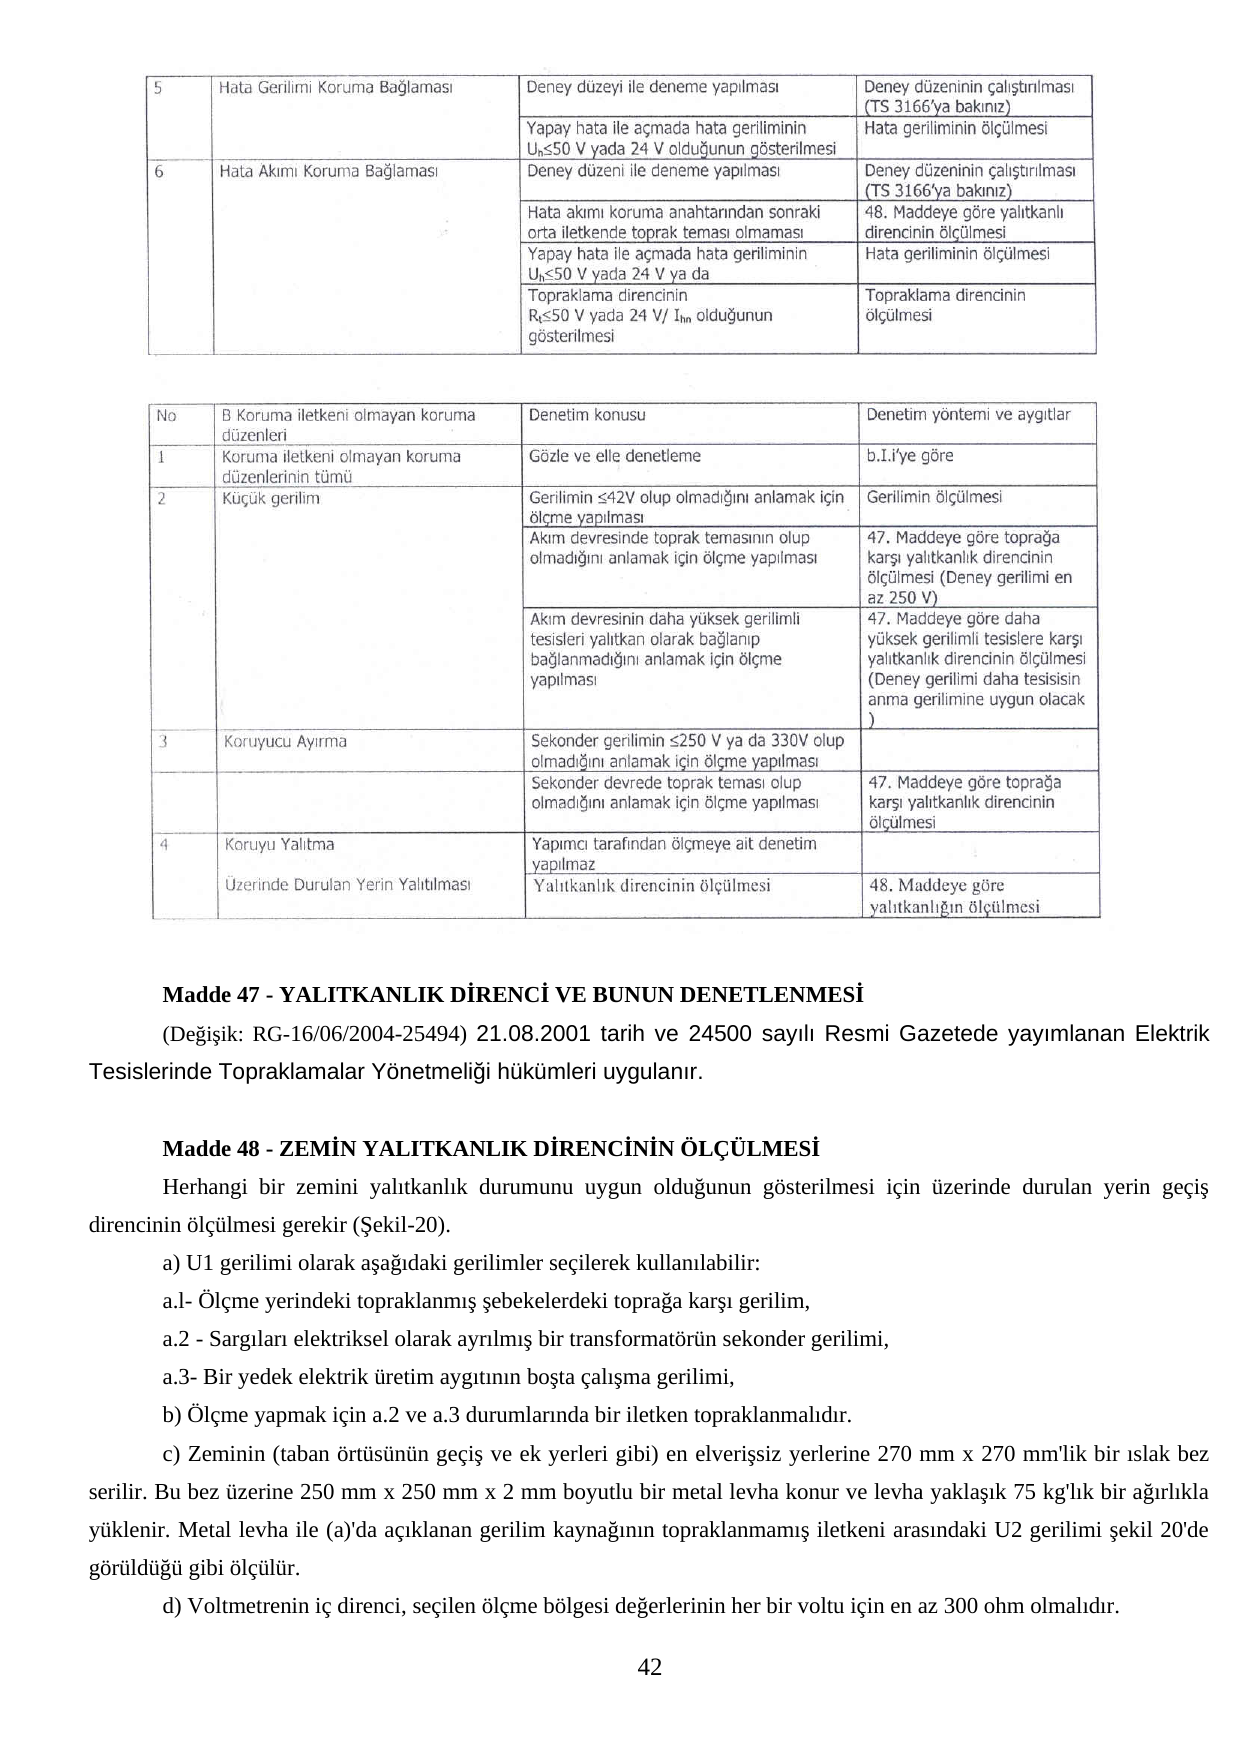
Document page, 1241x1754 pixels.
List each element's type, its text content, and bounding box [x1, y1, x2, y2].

text a.3- Bir yedek elektrik üretim aygıtının boşta çalışma gerilimi, [88, 1364, 1211, 1390]
text d) Voltmetrenin iç direnci, seçilen ölçme bölgesi değerlerinin her bir voltu için en az 300 ohm olmalıdır. [88, 1593, 1211, 1618]
text Herhangi bir zemini yalıtkanlık durumunu uygun olduğunun gösterilmesi için üzerinde durulan yerin geçiş direncinin ölçülmesi gerekir (Şekil-20). [88, 1174, 1211, 1237]
text a.2 - Sargıları elektriksel olarak ayrılmış bir transformatörün sekonder gerilimi, [88, 1326, 1211, 1352]
picture [137, 67, 1115, 934]
text Madde 48 - ZEMİN YALITKANLIK DİRENCİNİN ÖLÇÜLMESİ [88, 1136, 1211, 1161]
text a) U1 gerilimi olarak aşağıdaki gerilimler seçilerek kullanılabilir: [88, 1250, 1211, 1275]
text c) Zeminin (taban örtüsünün geçiş ve ek yerleri gibi) en elverişsiz yerlerine 270 mm x 270 mm'lik bir ıslak bez serilir. Bu bez üzerine 250 mm x 250 mm x 2 mm boyutlu bir metal levha konur ve levha yaklaşık 75 kg'lık bir ağırlıkla yüklenir. Metal levha ile (a)'da açıklanan gerilim kaynağının topraklanmamış iletkeni arasındaki U2 gerilimi şekil 20'de görüldüğü gibi ölçülür. [88, 1441, 1211, 1580]
text a.l- Ölçme yerindeki topraklanmış şebekelerdeki toprağa karşı gerilim, [88, 1288, 1211, 1313]
text Madde 47 - YALITKANLIK DİRENCİ VE BUNUN DENETLENMESİ [88, 982, 1211, 1008]
text (Değişik: RG-16/06/2004-25494) 21.08.2001 tarih ve 24500 sayılı Resmi Gazetede yayımlanan Elektrik Tesislerinde Topraklamalar Yönetmeliği hükümleri uygulanır. [88, 1020, 1211, 1085]
text b) Ölçme yapmak için a.2 ve a.3 durumlarında bir iletken topraklanmalıdır. [88, 1402, 1211, 1428]
